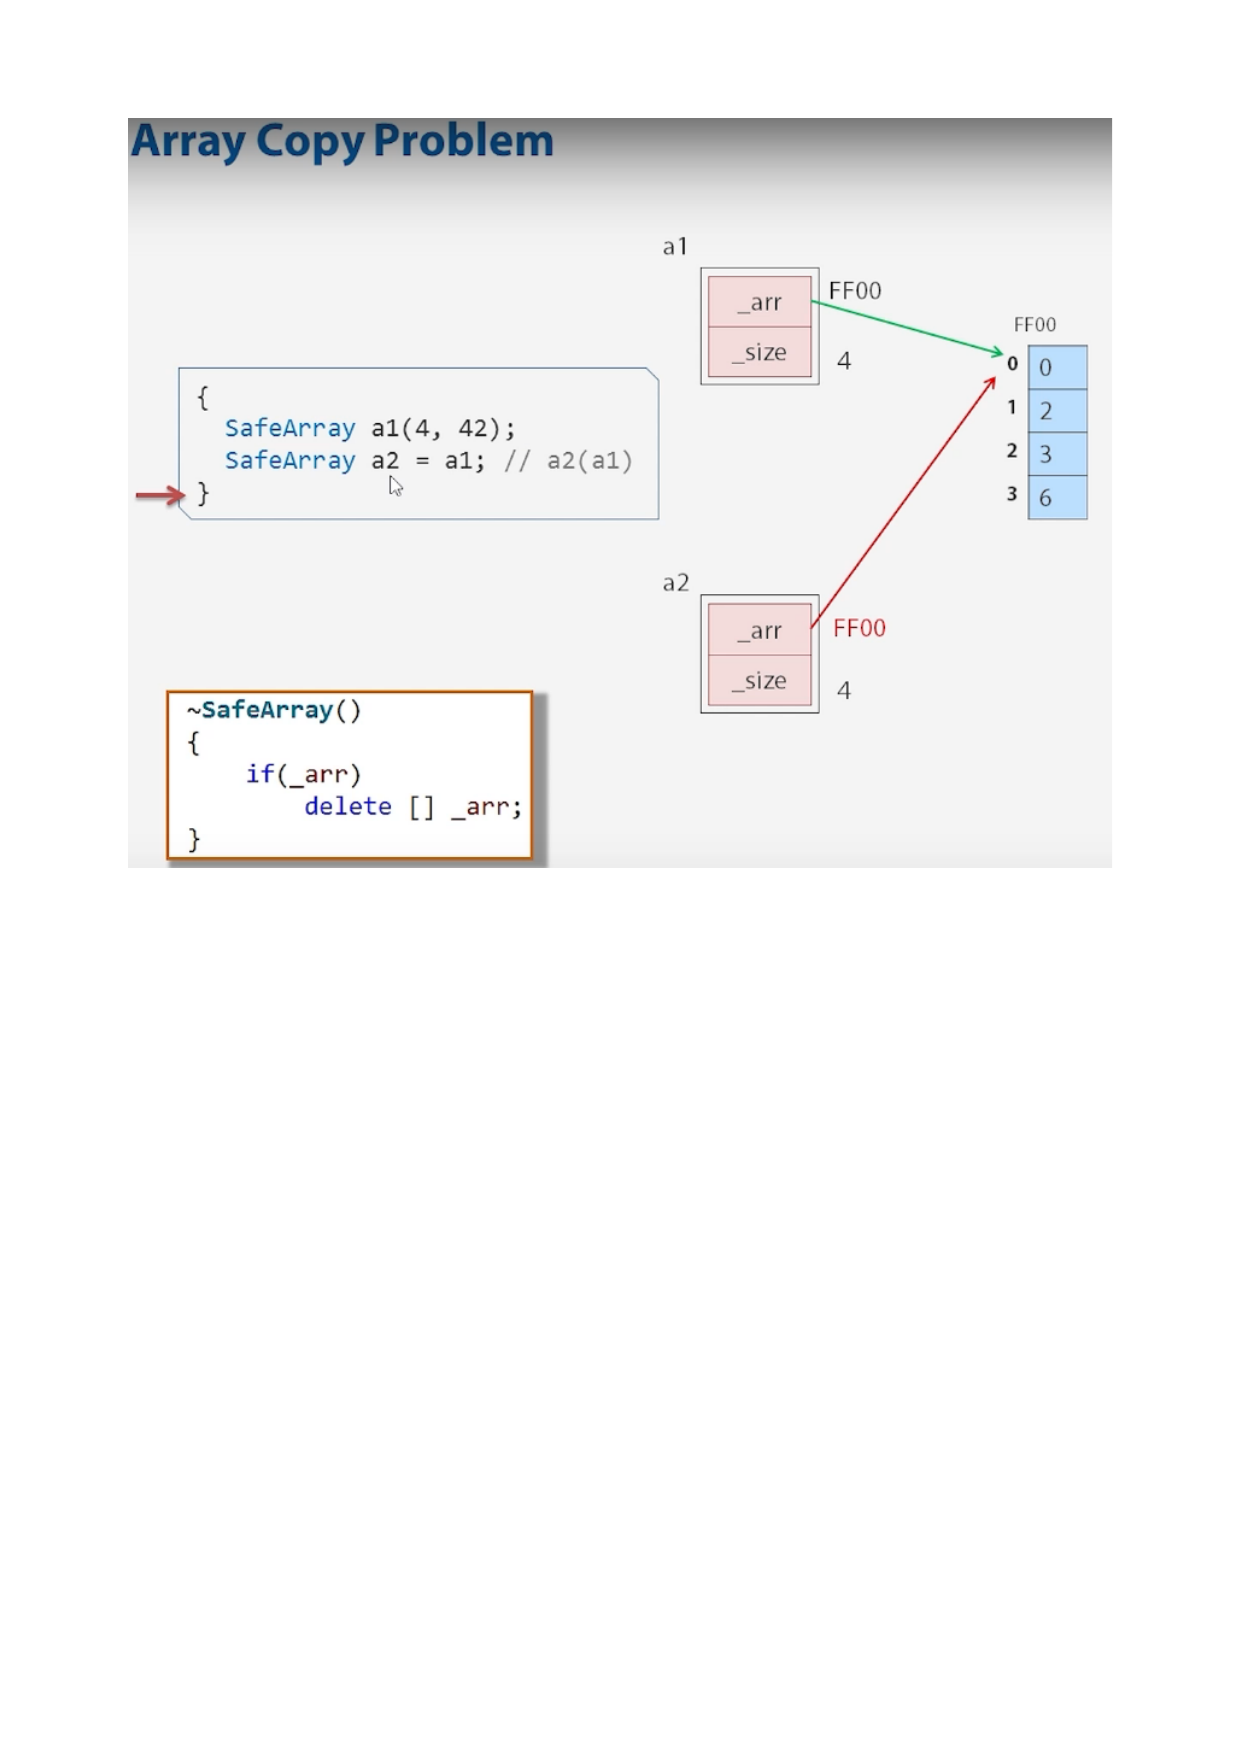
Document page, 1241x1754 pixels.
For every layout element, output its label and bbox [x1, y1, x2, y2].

picture [128, 118, 1113, 868]
